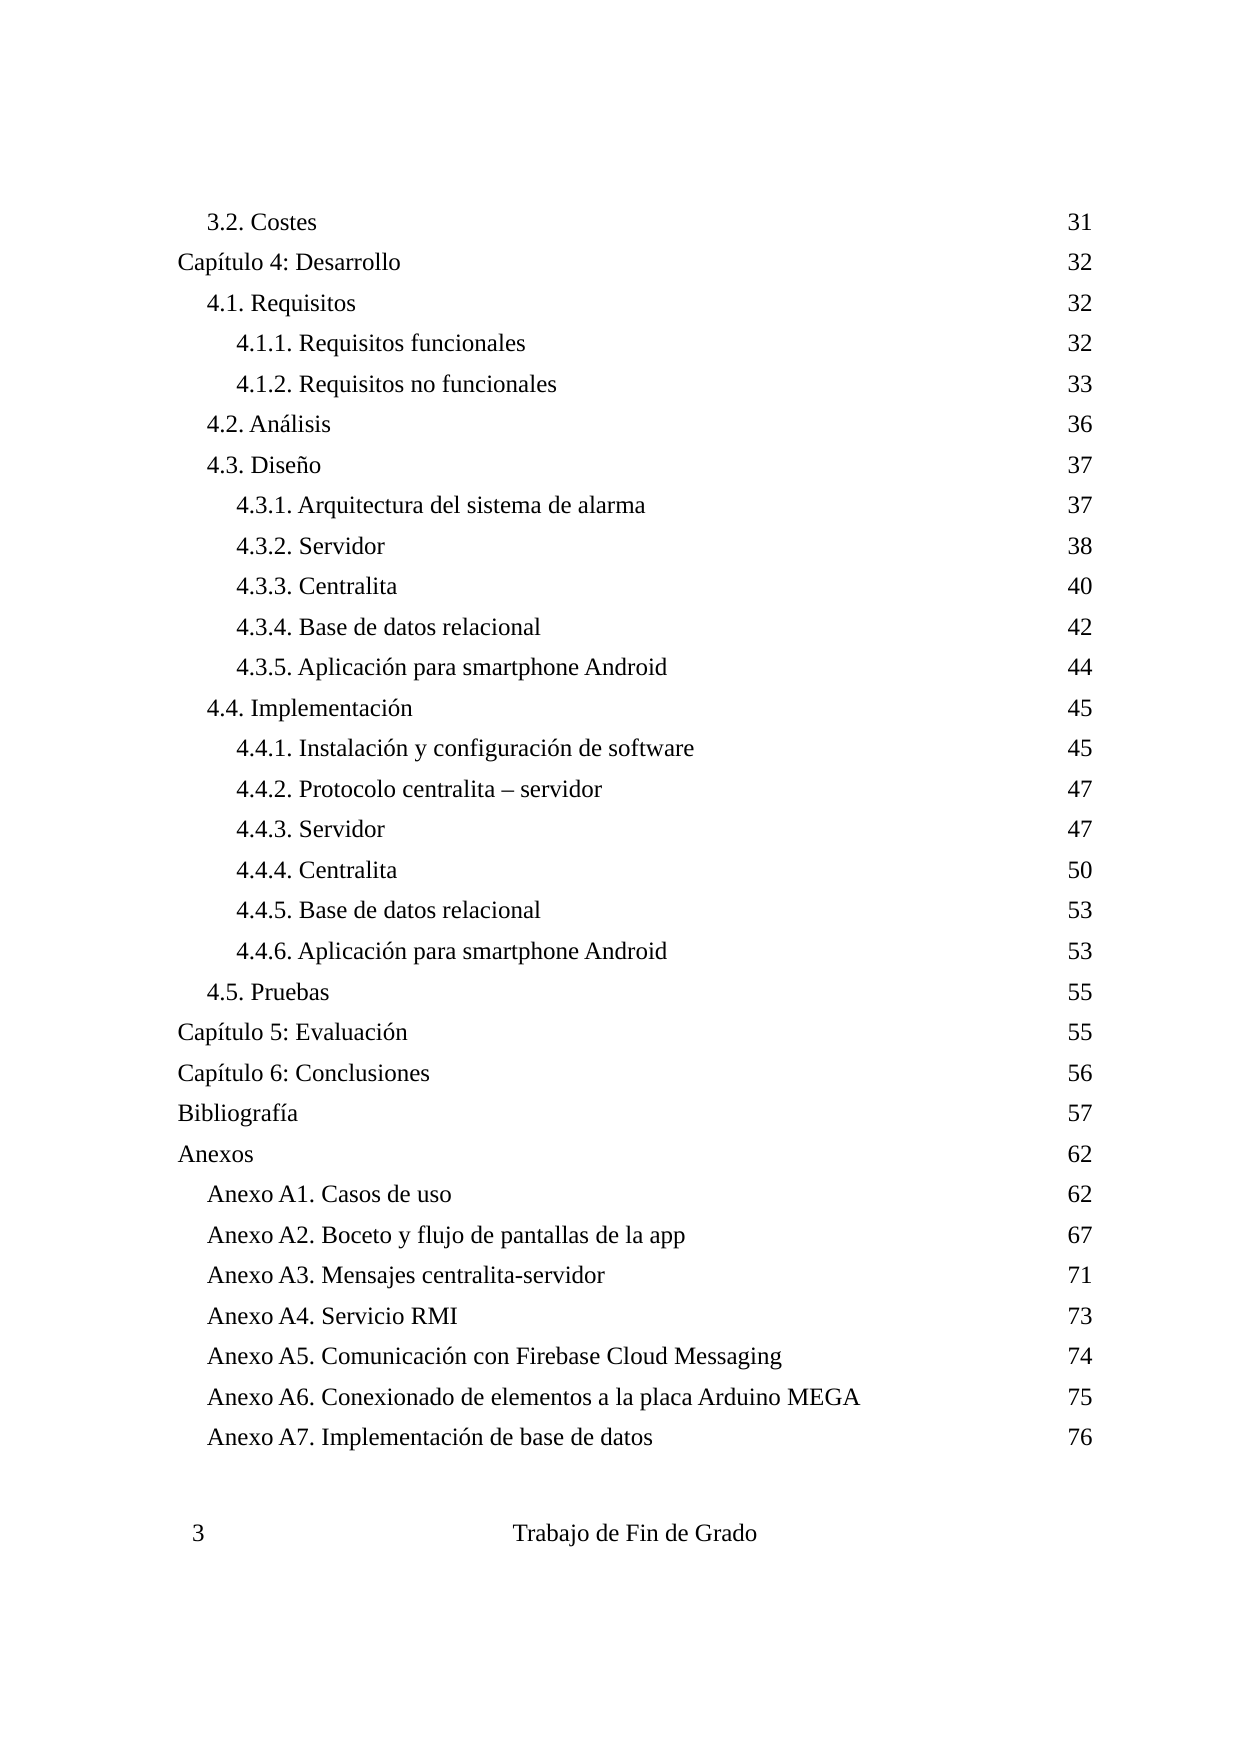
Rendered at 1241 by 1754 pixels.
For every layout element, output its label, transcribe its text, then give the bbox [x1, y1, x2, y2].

text 4.3.5. Aplicación para smartphone Android 44 [236, 652, 1092, 681]
text Anexos 62 [177, 1139, 1092, 1167]
text Anexo A4. Servicio RMI 73 [207, 1301, 1092, 1329]
text Capítulo 6: Conclusiones 56 [177, 1058, 1092, 1086]
text 4.3. Diseño 37 [207, 450, 1092, 478]
text Capítulo 5: Evaluación 55 [177, 1017, 1092, 1046]
text Bibliografía 57 [177, 1098, 1092, 1127]
text Capítulo 4: Desarrollo 32 [177, 247, 1092, 276]
text Anexo A6. Conexionado de elementos a la placa Arduino MEGA 75 [207, 1382, 1092, 1411]
text 4.4.4. Centralita 50 [236, 855, 1092, 884]
text 4.4. Implementación 45 [207, 693, 1092, 722]
text 4.4.6. Aplicación para smartphone Android 53 [236, 936, 1092, 965]
text 4.3.4. Base de datos relacional 42 [236, 612, 1092, 641]
text 4.3.3. Centralita 40 [236, 571, 1092, 600]
text 4.4.1. Instalación y configuración de software 45 [236, 733, 1092, 762]
text 4.4.3. Servidor 47 [236, 814, 1092, 843]
text 4.3.1. Arquitectura del sistema de alarma 37 [236, 490, 1092, 519]
text 4.1.1. Requisitos funcionales 32 [236, 328, 1092, 357]
text Anexo A7. Implementación de base de datos 76 [207, 1422, 1092, 1451]
text Anexo A2. Boceto y flujo de pantallas de la app 67 [207, 1220, 1092, 1248]
text 4.1.2. Requisitos no funcionales 33 [236, 369, 1092, 397]
text 4.4.2. Protocolo centralita – servidor 47 [236, 774, 1092, 803]
text 4.5. Pruebas 55 [207, 977, 1092, 1005]
text Anexo A5. Comunicación con Firebase Cloud Messaging 74 [207, 1341, 1092, 1370]
text 4.3.2. Servidor 38 [236, 531, 1092, 559]
text 3.2. Costes 31 [207, 207, 1092, 235]
text 4.2. Análisis 36 [207, 409, 1092, 438]
text Anexo A1. Casos de uso 62 [207, 1179, 1092, 1208]
text 4.1. Requisitos 32 [207, 288, 1092, 316]
text Anexo A3. Mensajes centralita-servidor 71 [207, 1260, 1092, 1289]
text 4.4.5. Base de datos relacional 53 [236, 896, 1092, 924]
